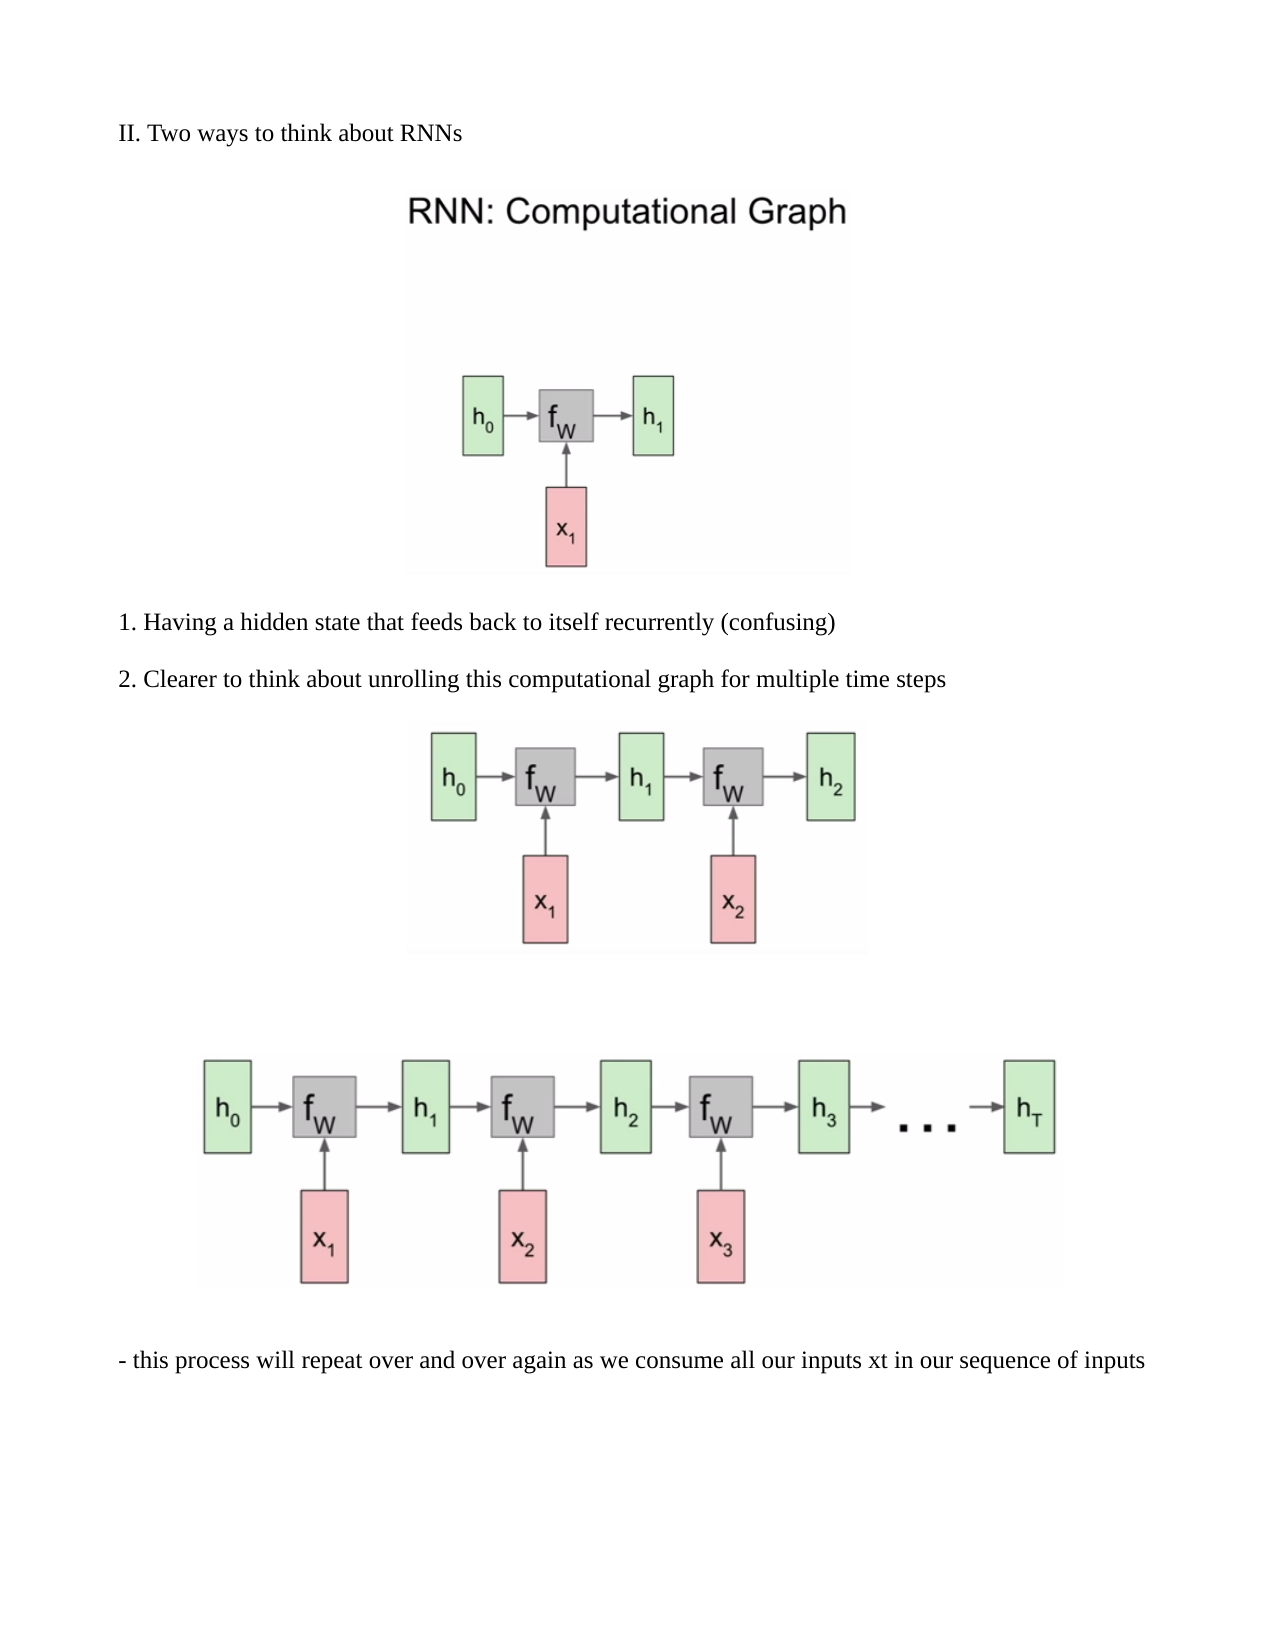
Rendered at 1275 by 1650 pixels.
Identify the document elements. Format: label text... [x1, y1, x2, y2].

picture [406, 721, 869, 955]
picture [196, 1054, 1064, 1288]
text 1. Having a hidden state that feeds back to itself recurrently (confusing) [118, 607, 1157, 636]
picture [404, 189, 852, 574]
text - this process will repeat over and over again as we consume all our inputs xt in our sequence of inputs [118, 1345, 1157, 1373]
text 2. Clearer to think about unrolling this computational graph for multiple time steps [118, 664, 1157, 693]
text II. Two ways to think about RNNs [118, 118, 1157, 147]
